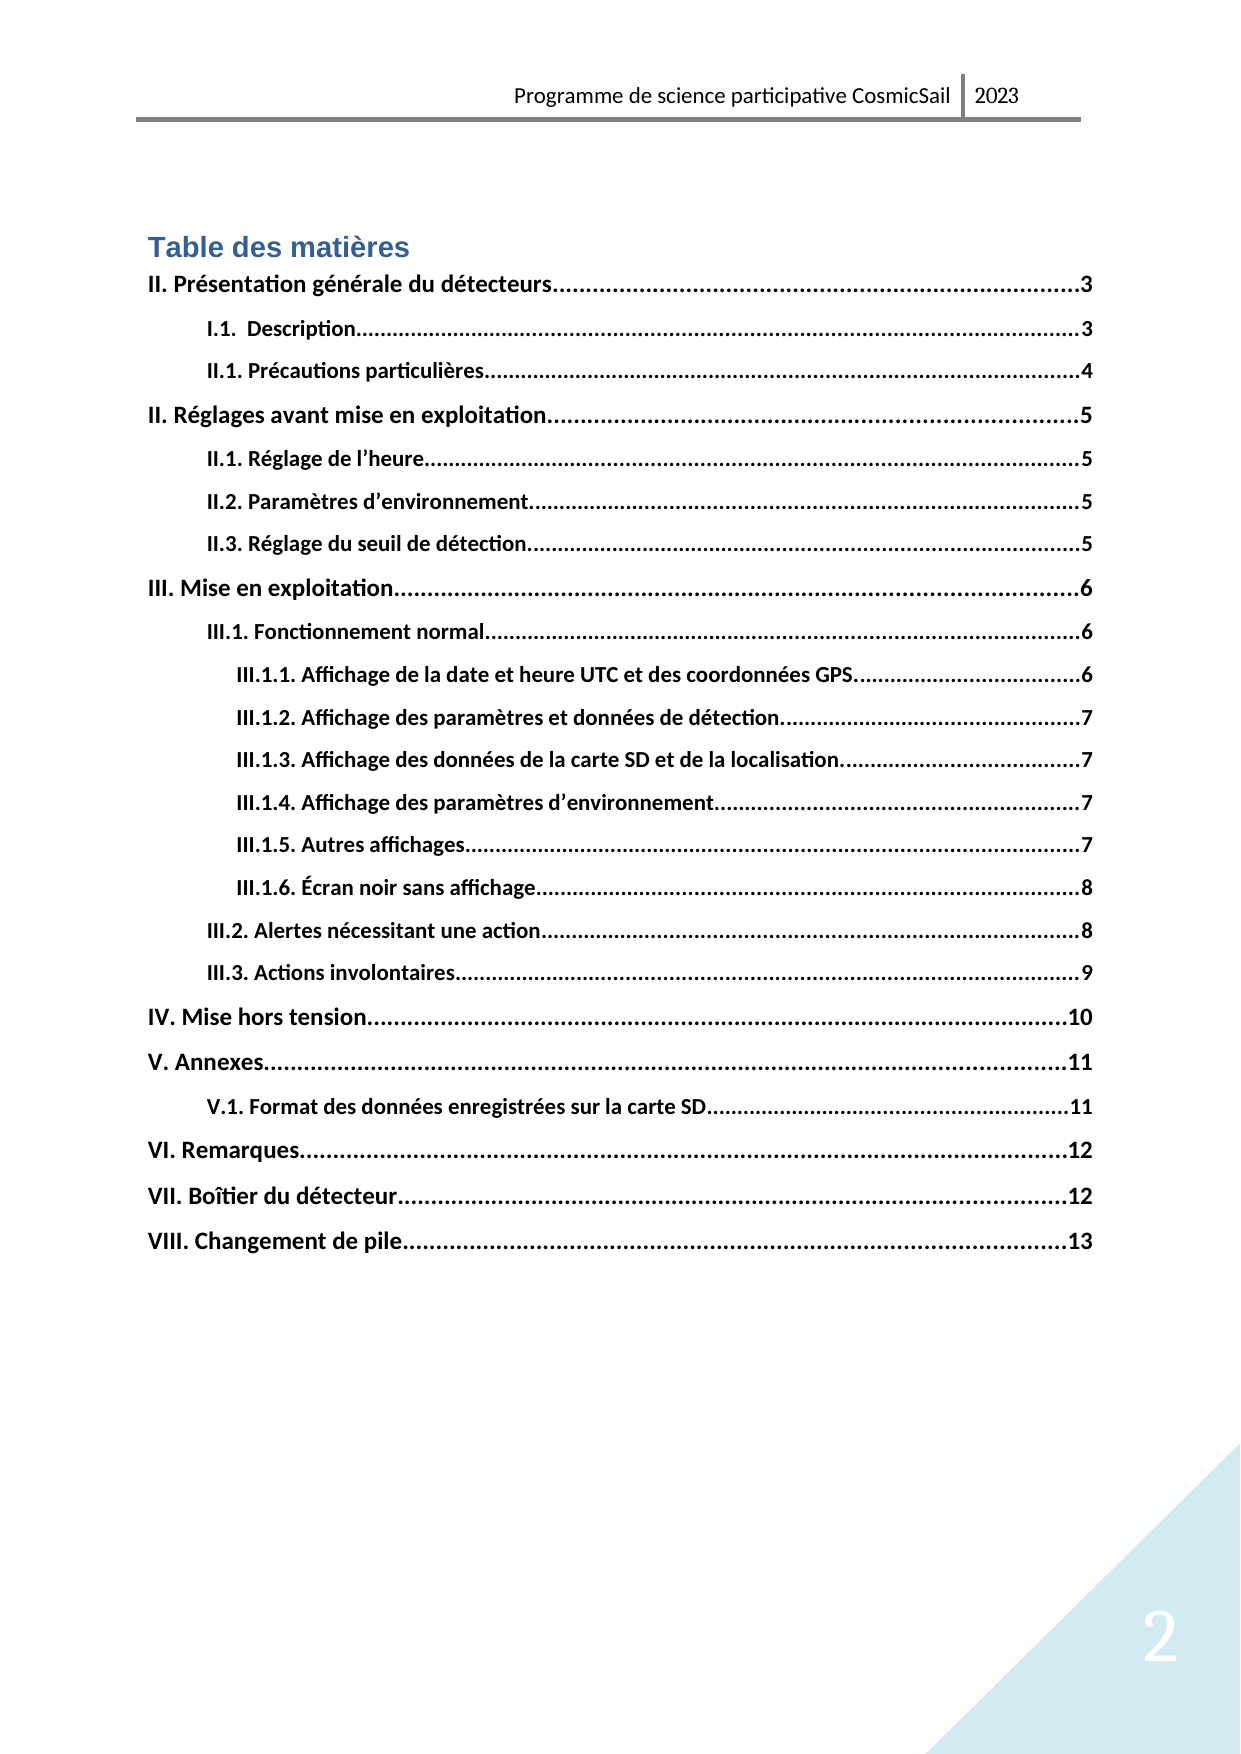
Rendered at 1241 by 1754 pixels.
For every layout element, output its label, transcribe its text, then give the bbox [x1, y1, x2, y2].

text III.1.1. Affichage de la date et heure UTC et des coordonnées GPS. 6 [194, 660, 1093, 688]
text VIII. Changement de pile 13 [148, 1225, 1093, 1256]
text V.1. Format des données enregistrées sur la carte SD 11 [148, 1092, 1093, 1120]
text V. Annexes 11 [148, 1046, 1093, 1077]
text I.1. Description 3 [148, 314, 1093, 342]
text III.1.2. Affichage des paramètres et données de détection. 7 [194, 703, 1093, 731]
text II.2. Paramètres d’environnement. 5 [148, 487, 1093, 515]
text II.3. Réglage du seuil de détection. 5 [148, 529, 1093, 557]
text II.1. Précautions particulières 4 [148, 356, 1093, 384]
text III.1.3. Affichage des données de la carte SD et de la localisation. 7 [194, 745, 1093, 773]
text III.1.4. Affichage des paramètres d’environnement. 7 [194, 788, 1093, 816]
text III. Mise en exploitation 6 [148, 572, 1093, 603]
text III.1. Fonctionnement normal. 6 [148, 617, 1093, 646]
text III.2. Alertes nécessitant une action 8 [148, 916, 1093, 944]
text III.1.6. Écran noir sans affichage 8 [194, 873, 1093, 901]
text IV. Mise hors tension 10 [148, 1001, 1093, 1031]
text II. Réglages avant mise en exploitation 5 [148, 399, 1093, 429]
subtitle Table des matières [148, 230, 1093, 263]
text II. Présentation générale du détecteurs 3 [148, 268, 1093, 299]
text II.1. Réglage de l’heure 5 [148, 444, 1093, 472]
text III.1.5. Autres affichages 7 [194, 831, 1093, 858]
text III.3. Actions involontaires 9 [148, 958, 1093, 986]
text VI. Remarques 12 [148, 1134, 1093, 1165]
text VII. Boîtier du détecteur 12 [148, 1180, 1093, 1210]
